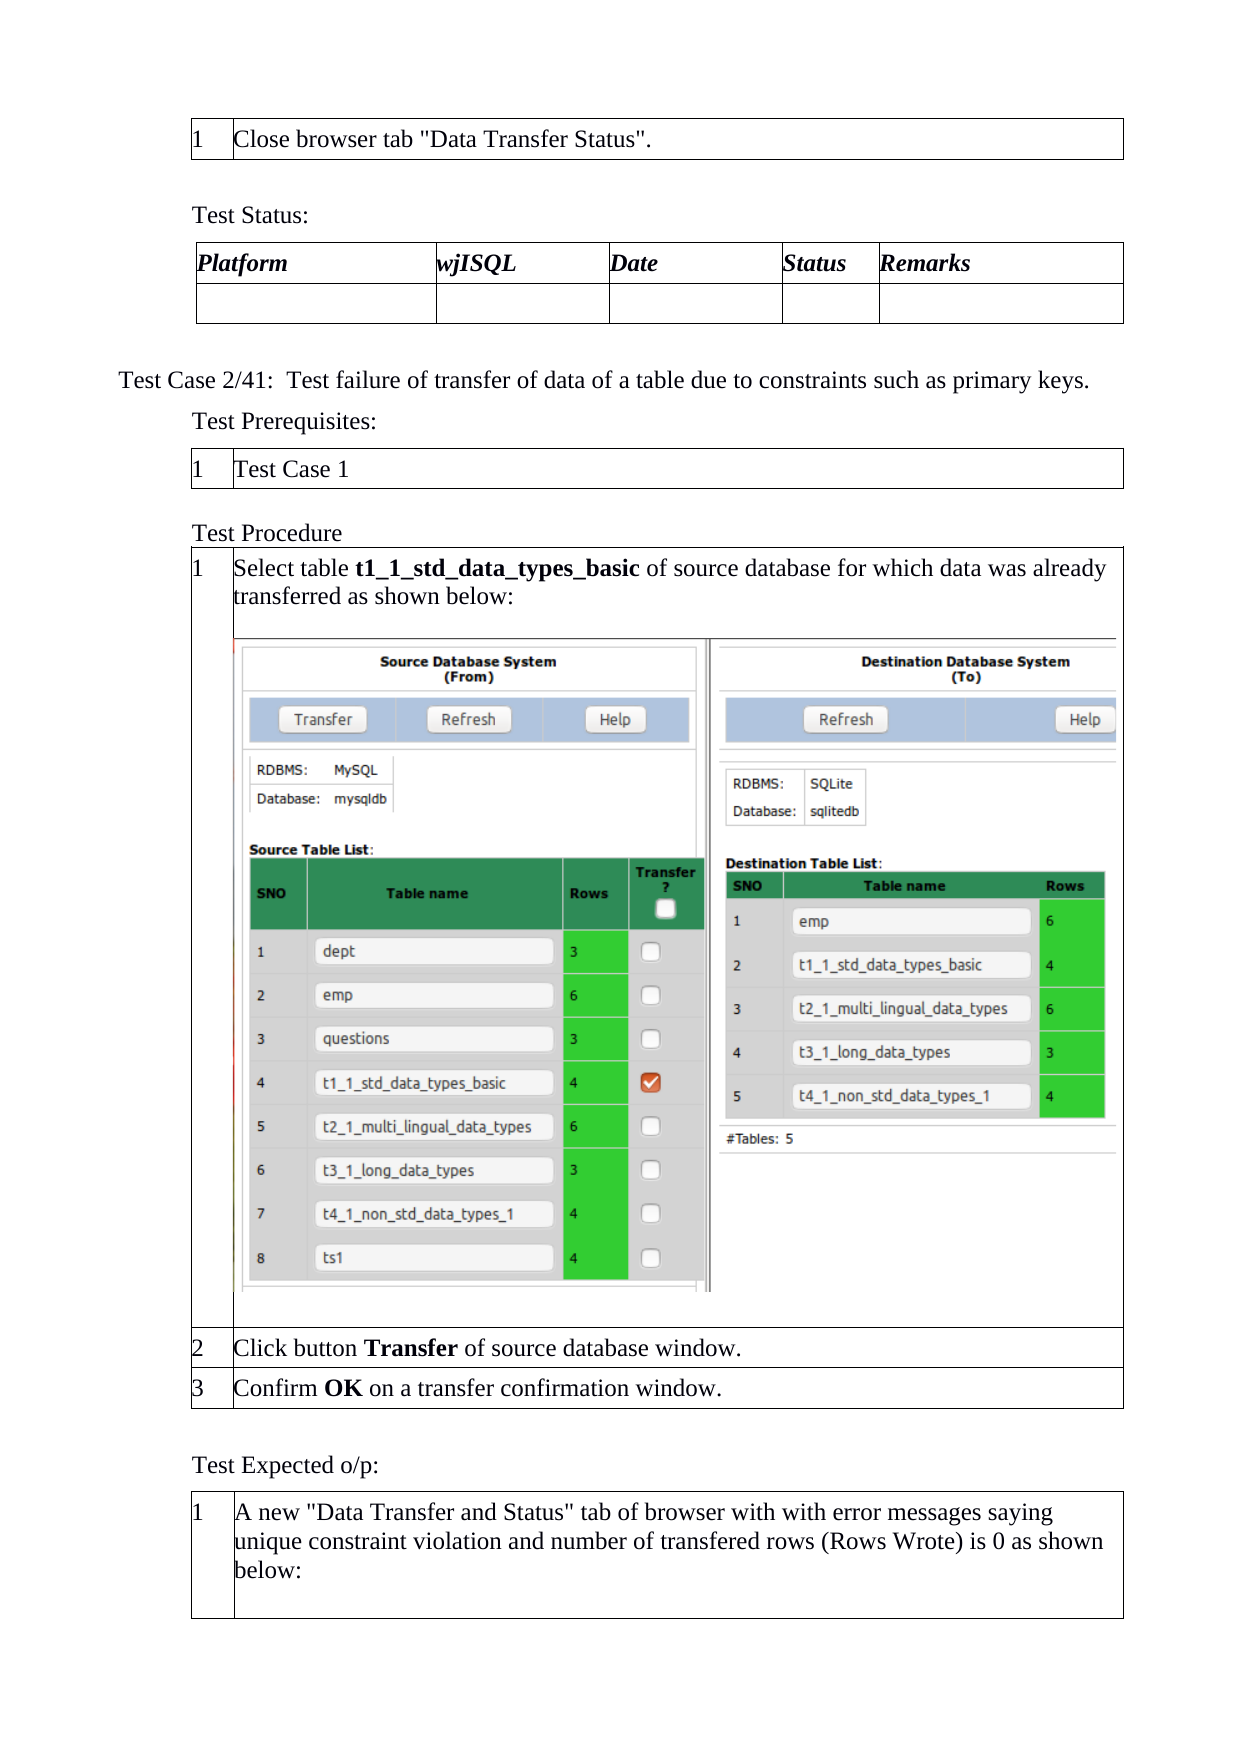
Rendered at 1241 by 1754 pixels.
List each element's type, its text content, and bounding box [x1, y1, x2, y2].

table_cell [783, 284, 879, 323]
picture [232, 638, 1117, 1292]
text Test Expected o/p: [118, 1450, 1122, 1478]
table_header Test Case 1 [234, 449, 1123, 488]
table_cell Confirm OK on a transfer confirmation window. [234, 1368, 1123, 1408]
table_header Date [610, 243, 782, 283]
table_header 1 [192, 449, 233, 488]
table_cell Click button Transfer of source database window. [234, 1328, 1123, 1367]
table_header 1 [192, 1492, 234, 1618]
table_header Select table t1_1_std_data_types_basic of source database for which data was already transferred as shown below: [234, 548, 1123, 1326]
text Test Procedure [118, 518, 1122, 546]
table_cell [437, 284, 609, 323]
text Test Case 2/41: Test failure of transfer of data of a table due to constraints such as primary keys. [118, 365, 1122, 394]
table_header 1 [192, 548, 233, 1326]
table_header 1 [192, 119, 233, 159]
table_header Platform [197, 243, 436, 283]
text Test Status: [118, 201, 1122, 229]
table_header Close browser tab "Data Transfer Status". [234, 119, 1123, 159]
table_header A new "Data Transfer and Status" tab of browser with with error messages saying unique constraint violation and number of transfered rows (Rows Wrote) is 0 as shown below: [235, 1492, 1123, 1618]
table_cell 3 [192, 1368, 233, 1408]
table_header wjISQL [437, 243, 609, 283]
table_cell 2 [192, 1328, 233, 1367]
table_cell [610, 284, 782, 323]
text Test Prerequisites: [118, 406, 1122, 435]
table_cell [880, 284, 1123, 323]
table_header Remarks [880, 243, 1123, 283]
table_cell [197, 284, 436, 323]
table_header Status [783, 243, 879, 283]
